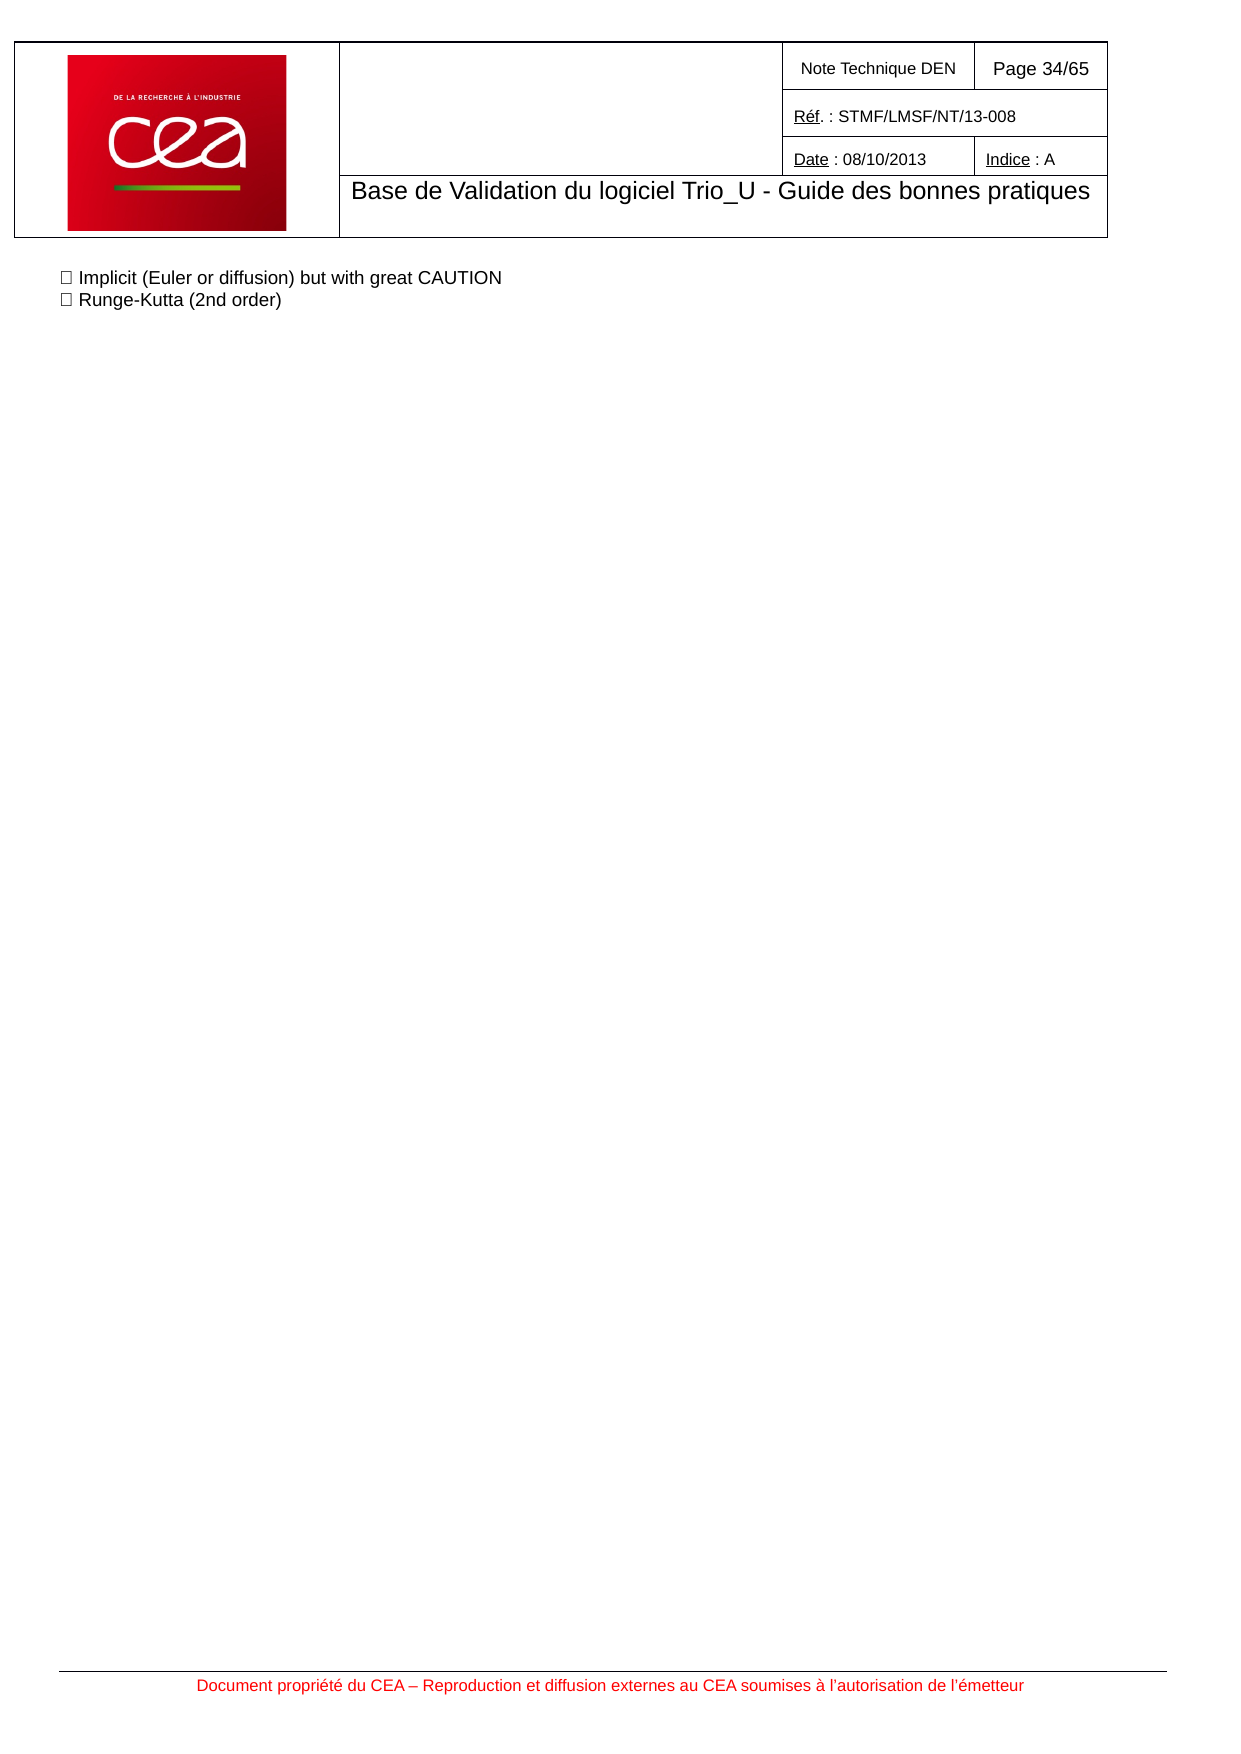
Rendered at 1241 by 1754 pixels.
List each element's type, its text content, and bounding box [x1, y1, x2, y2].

text  Runge-Kutta (2nd order) [59, 288, 1167, 310]
picture [67, 55, 287, 231]
text  Implicit (Euler or diffusion) but with great CAUTION [59, 267, 1167, 288]
